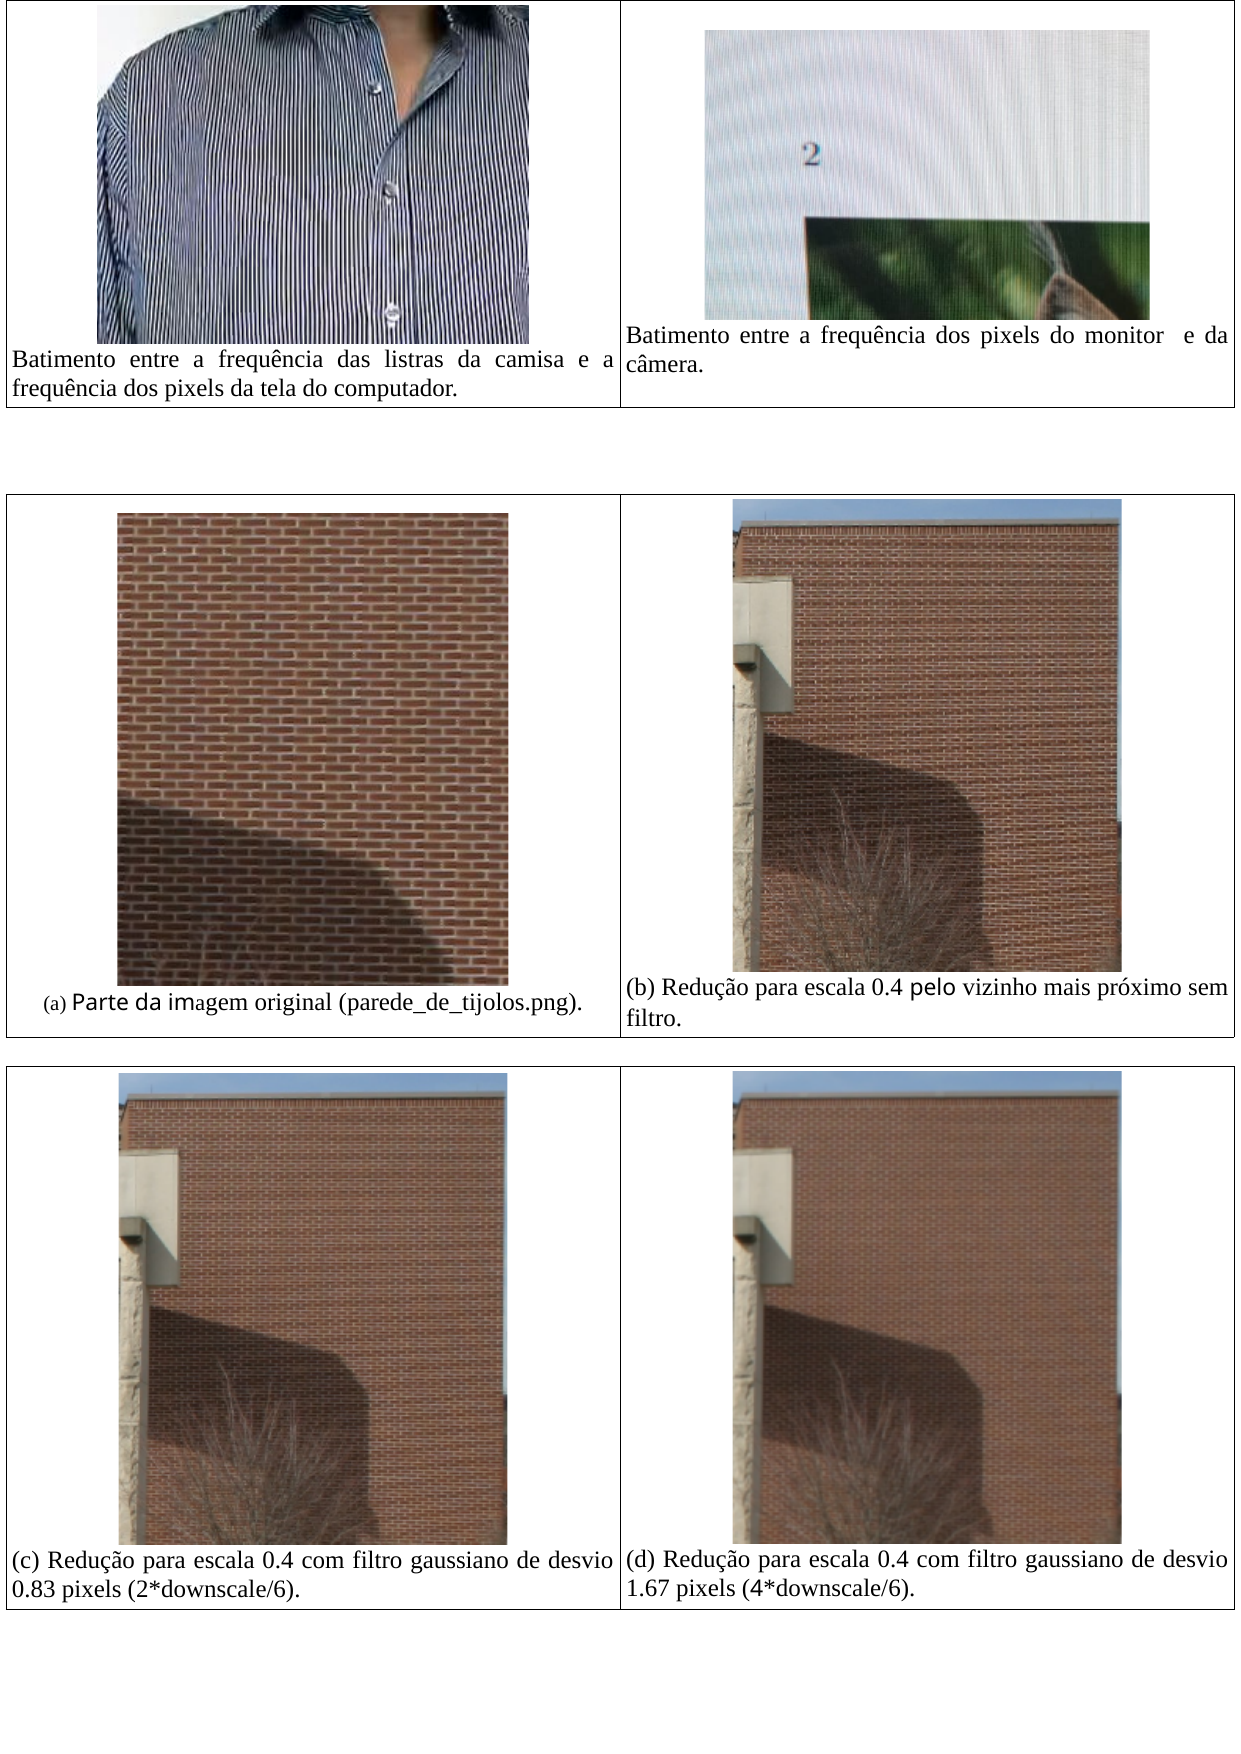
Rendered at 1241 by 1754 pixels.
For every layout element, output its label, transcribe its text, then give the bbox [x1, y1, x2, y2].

table_header (d) Redução para escala 0.4 com filtro gaussiano de desvio 1.67 pixels (4*downscale/6). [621, 1067, 1234, 1609]
picture [704, 30, 1150, 320]
table_header (b) Redução para escala 0.4 pelo vizinho mais próximo sem filtro. [621, 495, 1234, 1037]
picture [118, 1073, 508, 1545]
picture [732, 499, 1122, 972]
picture [117, 513, 509, 986]
table_header Batimento entre a frequência dos pixels do monitor e da câmera. [621, 1, 1234, 407]
table_header (a) Parte da imagem original (parede_de_tijolos.png). [7, 495, 620, 1037]
picture [732, 1071, 1122, 1544]
picture [97, 5, 529, 344]
table_header Batimento entre a frequência das listras da camisa e a frequência dos pixels da tela do computador. [7, 1, 620, 407]
table_header (c) Redução para escala 0.4 com filtro gaussiano de desvio 0.83 pixels (2*downscale/6). [7, 1067, 620, 1609]
